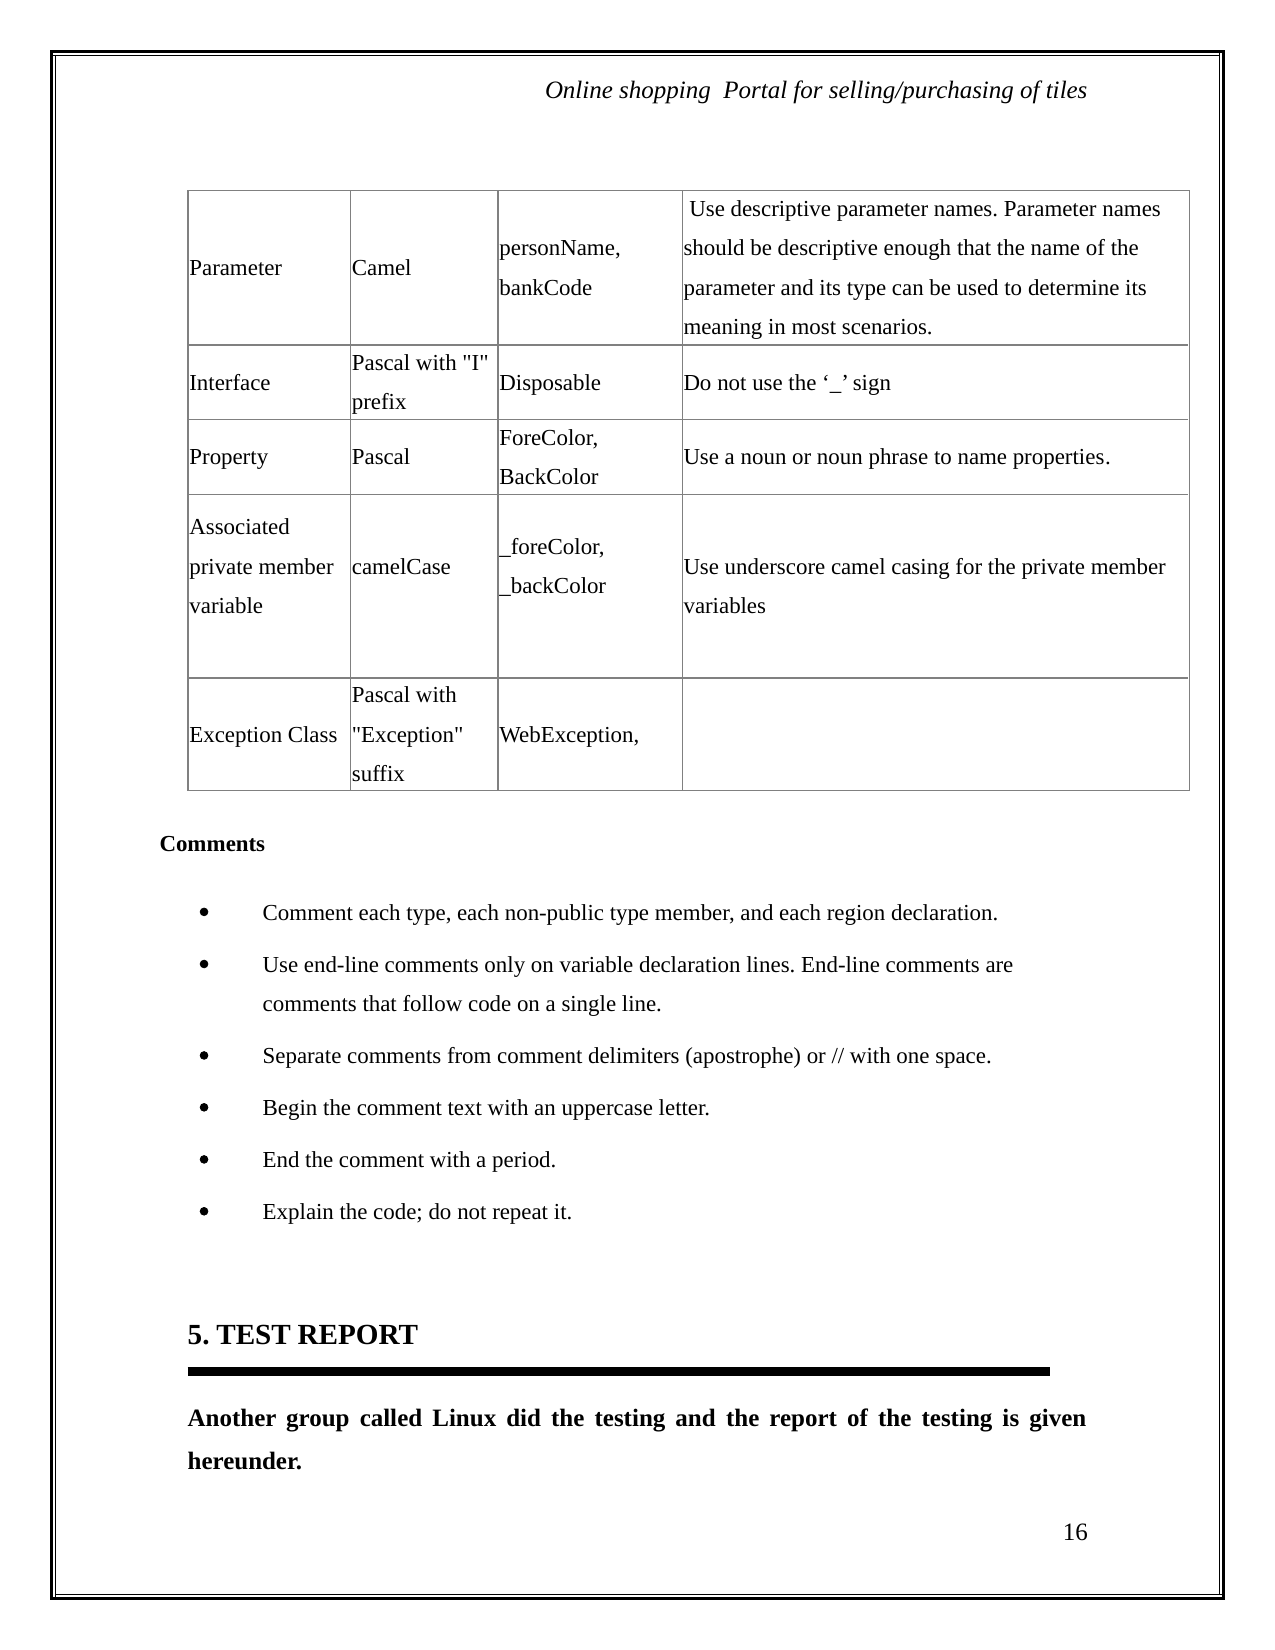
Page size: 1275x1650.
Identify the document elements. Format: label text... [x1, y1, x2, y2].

table_cell Use underscore camel casing for the private member variables [683, 494, 1189, 677]
list Use end-line comments only on variable declaration lines. End-line comments are comments that follow code on a single line. [200, 951, 1087, 1016]
table_cell Pascal [351, 420, 497, 493]
table_cell ForeColor, BackColor [499, 420, 682, 493]
table_cell Parameter [189, 191, 350, 344]
list Separate comments from comment delimiters (apostrophe) or // with one space. [200, 1042, 1087, 1068]
table_cell Use a noun or noun phrase to name properties. [683, 419, 1189, 493]
table_cell Pascal with "Exception" suffix [351, 679, 497, 790]
table_cell Do not use the ‘_’ sign [683, 344, 1189, 419]
table_cell Use descriptive parameter names. Parameter names should be descriptive enough that the name of the parameter and its type can be used to determine its meaning in most scenarios. [683, 191, 1189, 344]
table_cell Exception Class [189, 679, 350, 790]
table_cell _foreColor, _backColor [499, 495, 682, 677]
table_cell personName, bankCode [499, 191, 682, 344]
table_cell Camel [351, 191, 497, 344]
text Another group called Linux did the testing and the report of the testing is given hereunder. [187, 1403, 1087, 1475]
text 5. TEST REPORT [187, 1317, 1087, 1351]
table_cell Pascal with "I" prefix [351, 346, 497, 419]
table_cell Disposable [499, 346, 682, 419]
list Begin the comment text with an uppercase letter. [200, 1094, 1087, 1120]
table_cell Interface [189, 346, 350, 419]
table_cell [683, 677, 1189, 790]
list Comment each type, each non-public type member, and each region declaration. [200, 899, 1087, 925]
table_cell WebException, [499, 679, 682, 790]
table_cell camelCase [351, 495, 497, 677]
table_cell Property [189, 420, 350, 493]
list Explain the code; do not repeat it. [200, 1198, 1087, 1224]
table_cell Associated private member variable [189, 495, 350, 677]
subtitle Comments [159, 830, 1087, 856]
list End the comment with a period. [200, 1146, 1087, 1172]
